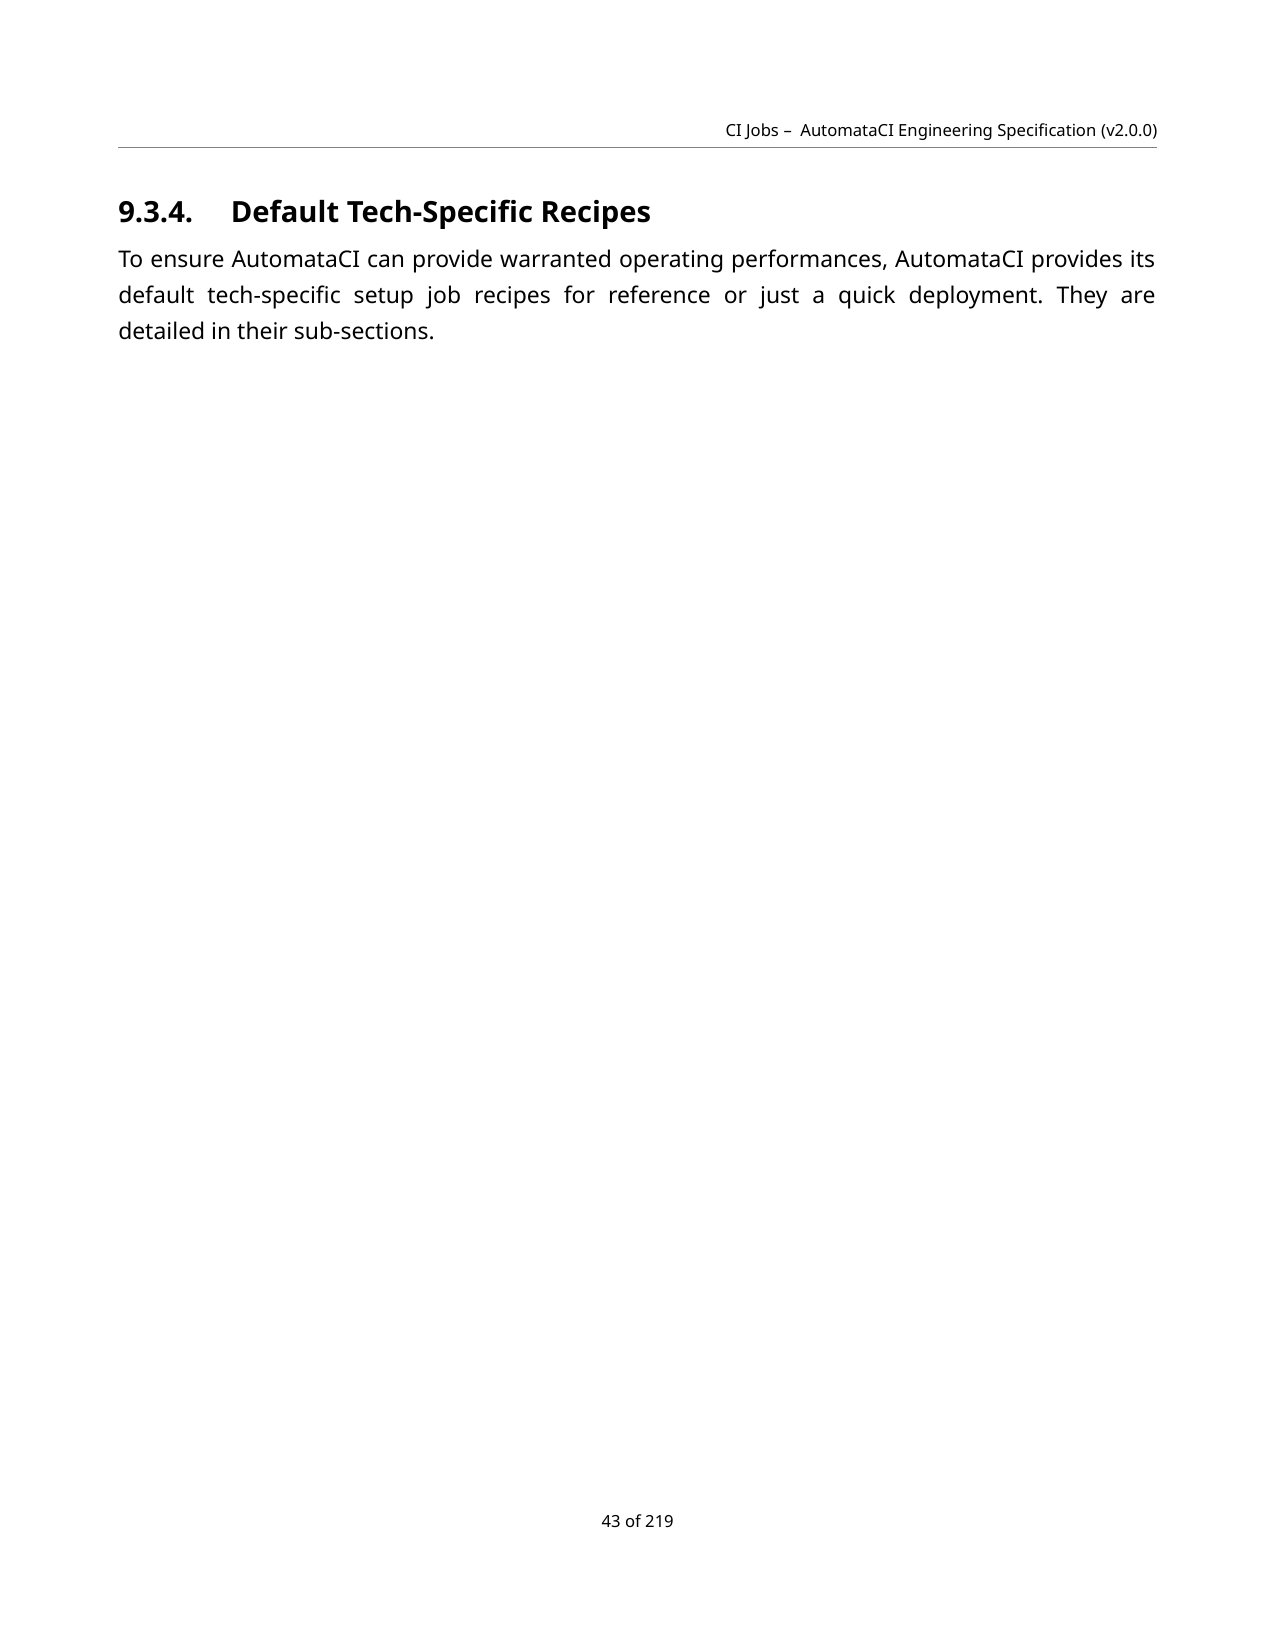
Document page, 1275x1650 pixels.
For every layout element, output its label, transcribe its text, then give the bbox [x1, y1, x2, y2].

subtitle Default Tech-Specific Recipes [118, 191, 1157, 231]
text To ensure AutomataCI can provide warranted operating performances, AutomataCI provides its default tech-specific setup job recipes for reference or just a quick deployment. They are detailed in their sub-sections. [118, 243, 1157, 346]
